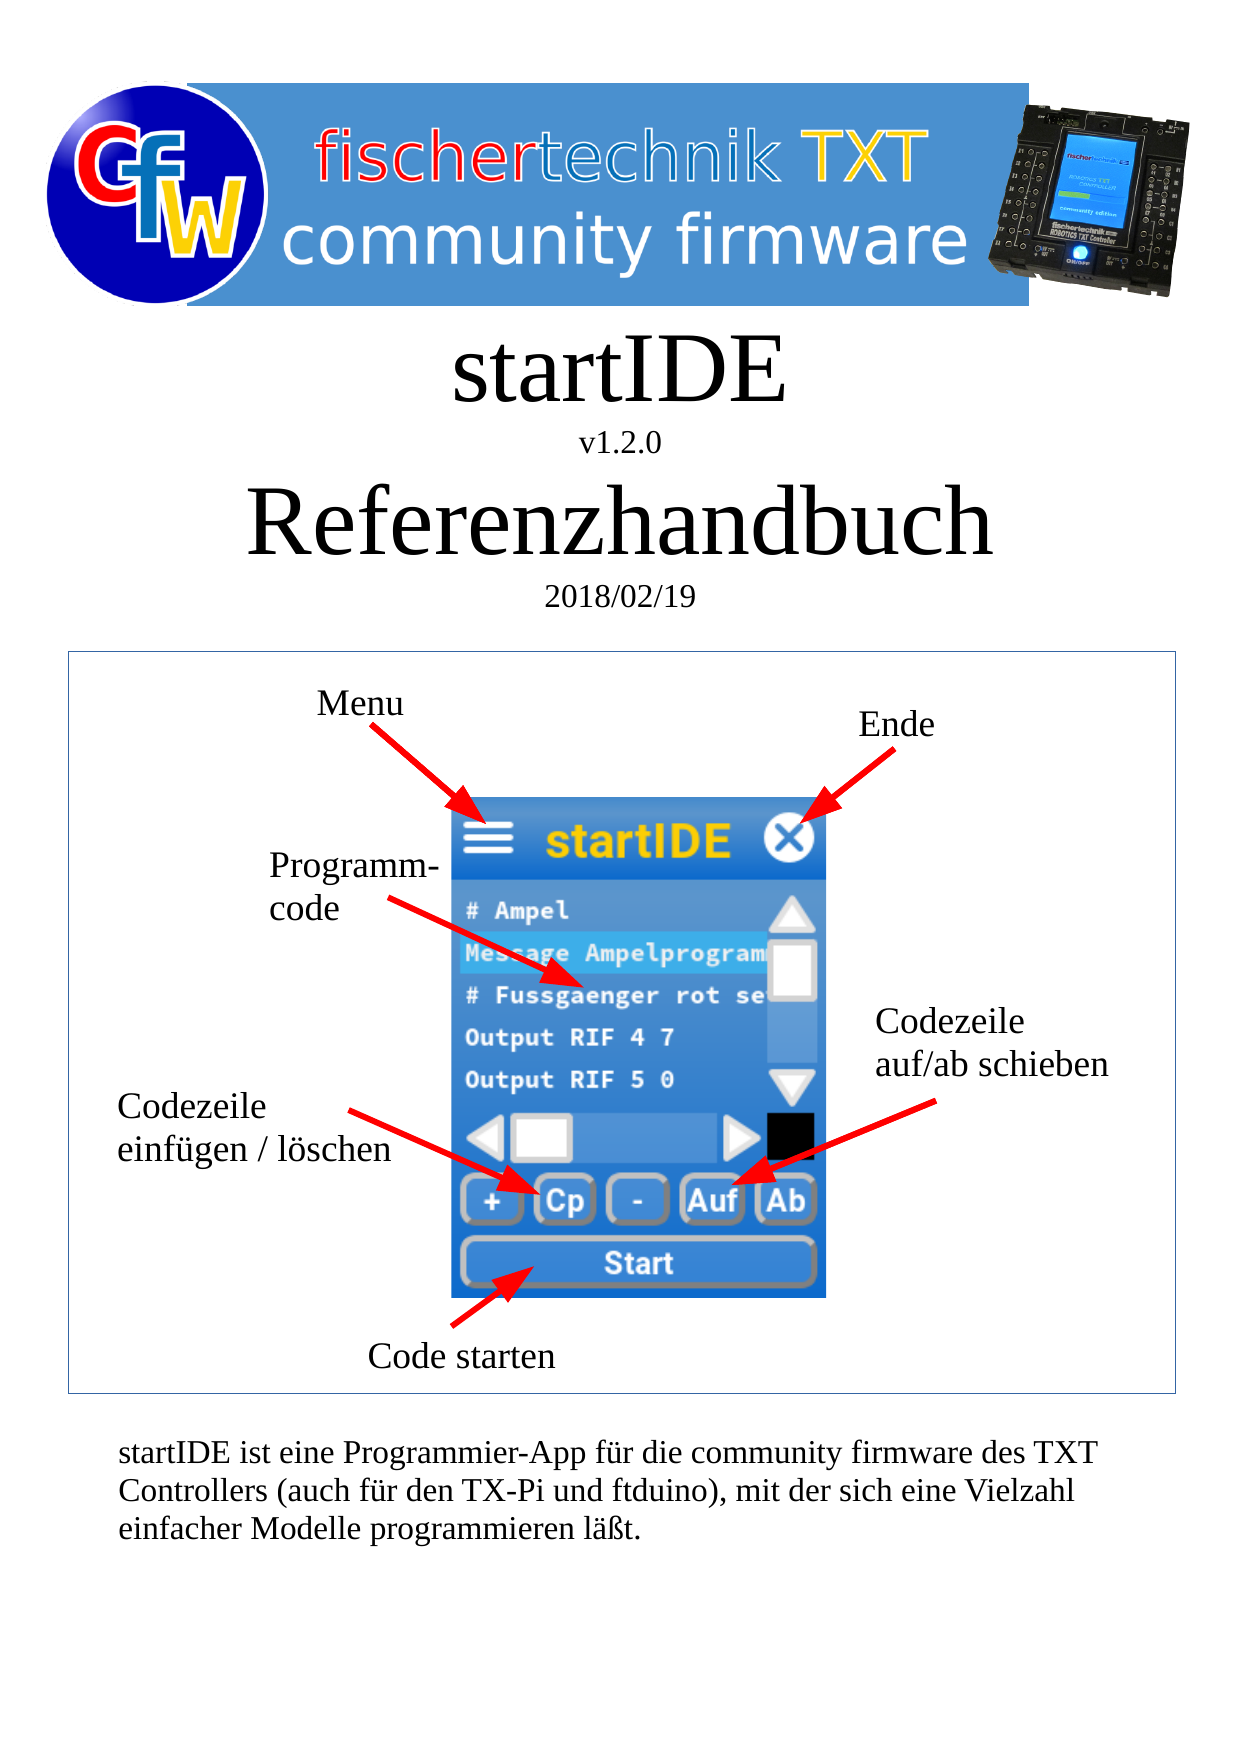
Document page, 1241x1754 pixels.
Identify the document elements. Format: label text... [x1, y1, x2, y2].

text startIDE ist eine Programmier-App für die community firmware des TXT Controllers (auch für den TX-Pi und ftduino), mit der sich eine Vielzahl einfacher Modelle programmieren läßt. [118, 1432, 1122, 1547]
text 2018/02/19 [118, 576, 1122, 614]
text startIDE [118, 308, 1122, 423]
text v1.2.0 [118, 423, 1122, 461]
picture [451, 797, 827, 1298]
text Referenzhandbuch [118, 461, 1122, 576]
